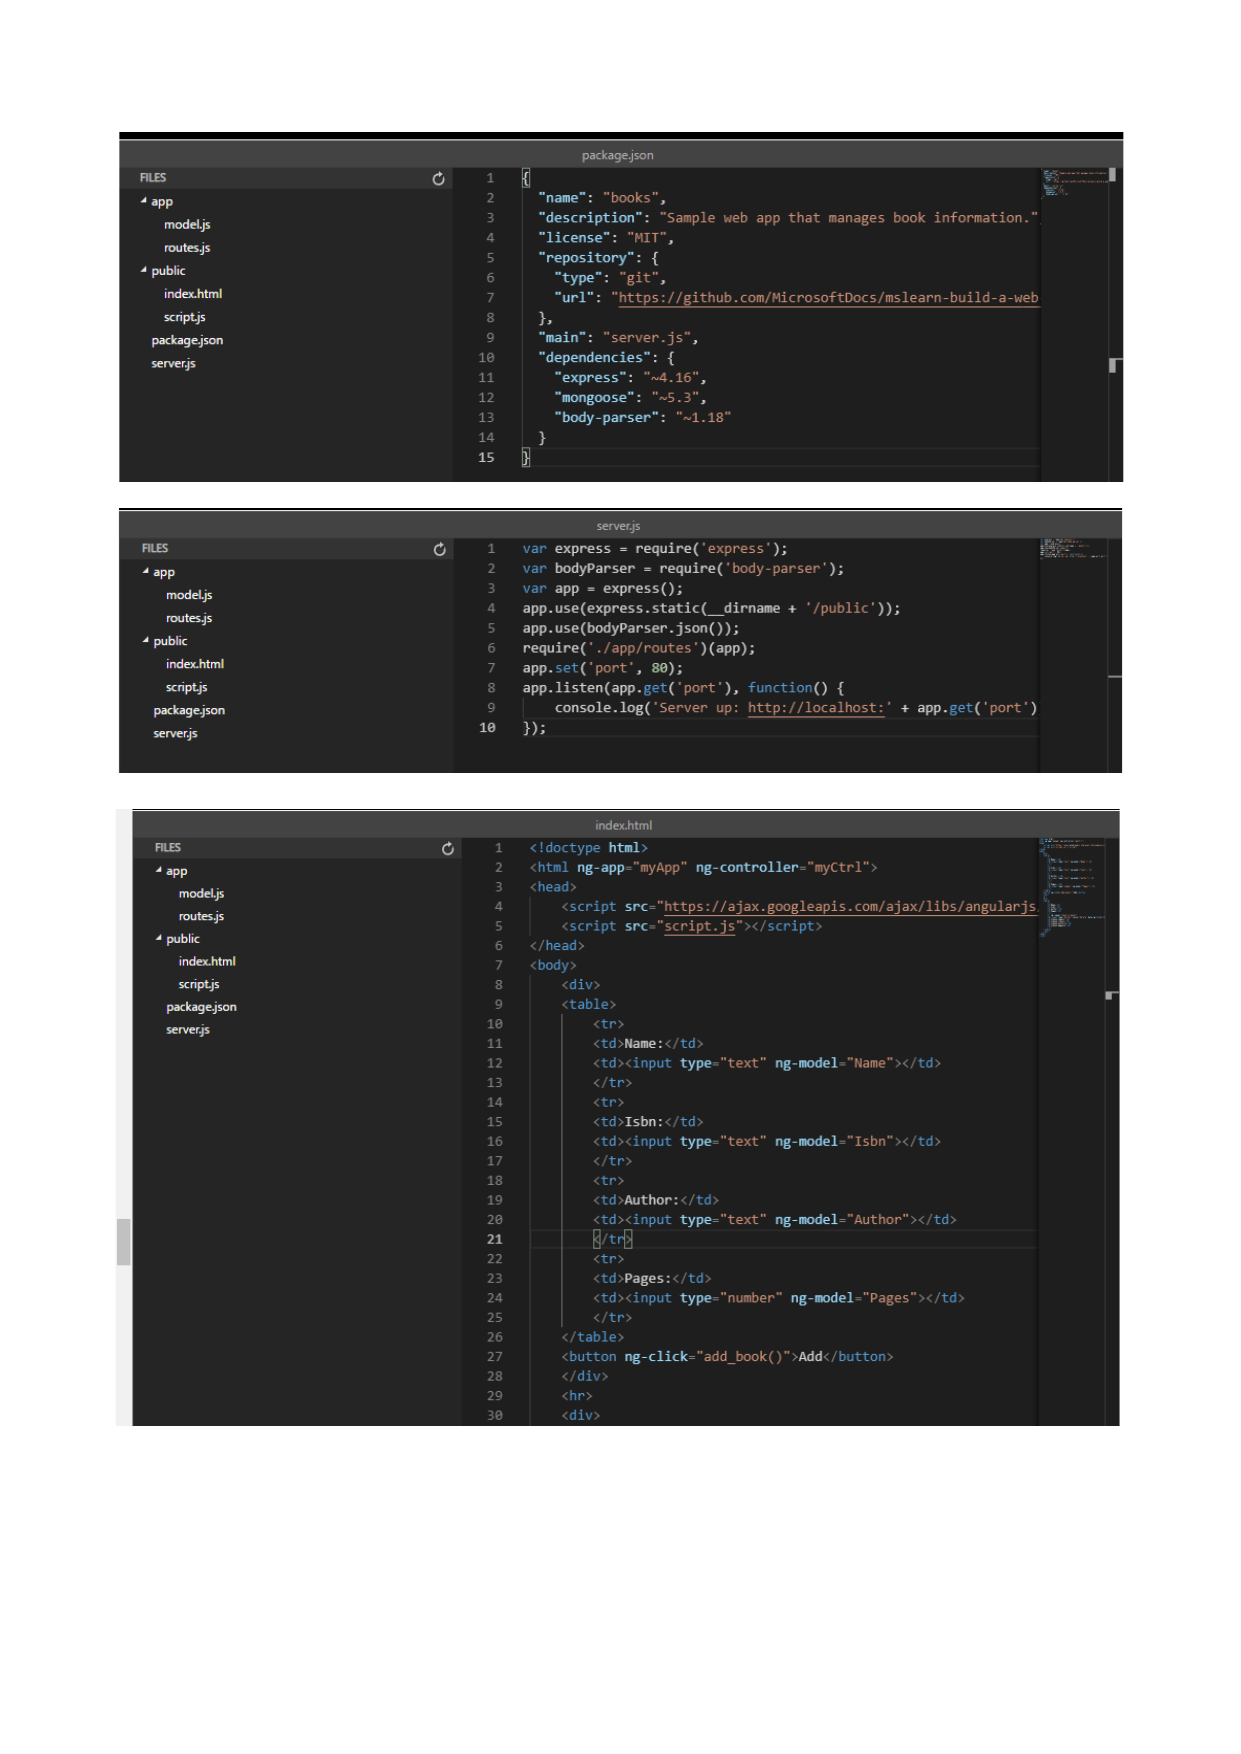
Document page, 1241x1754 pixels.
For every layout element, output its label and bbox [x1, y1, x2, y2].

picture [115, 809, 1120, 1426]
picture [119, 132, 1124, 482]
picture [118, 508, 1123, 773]
